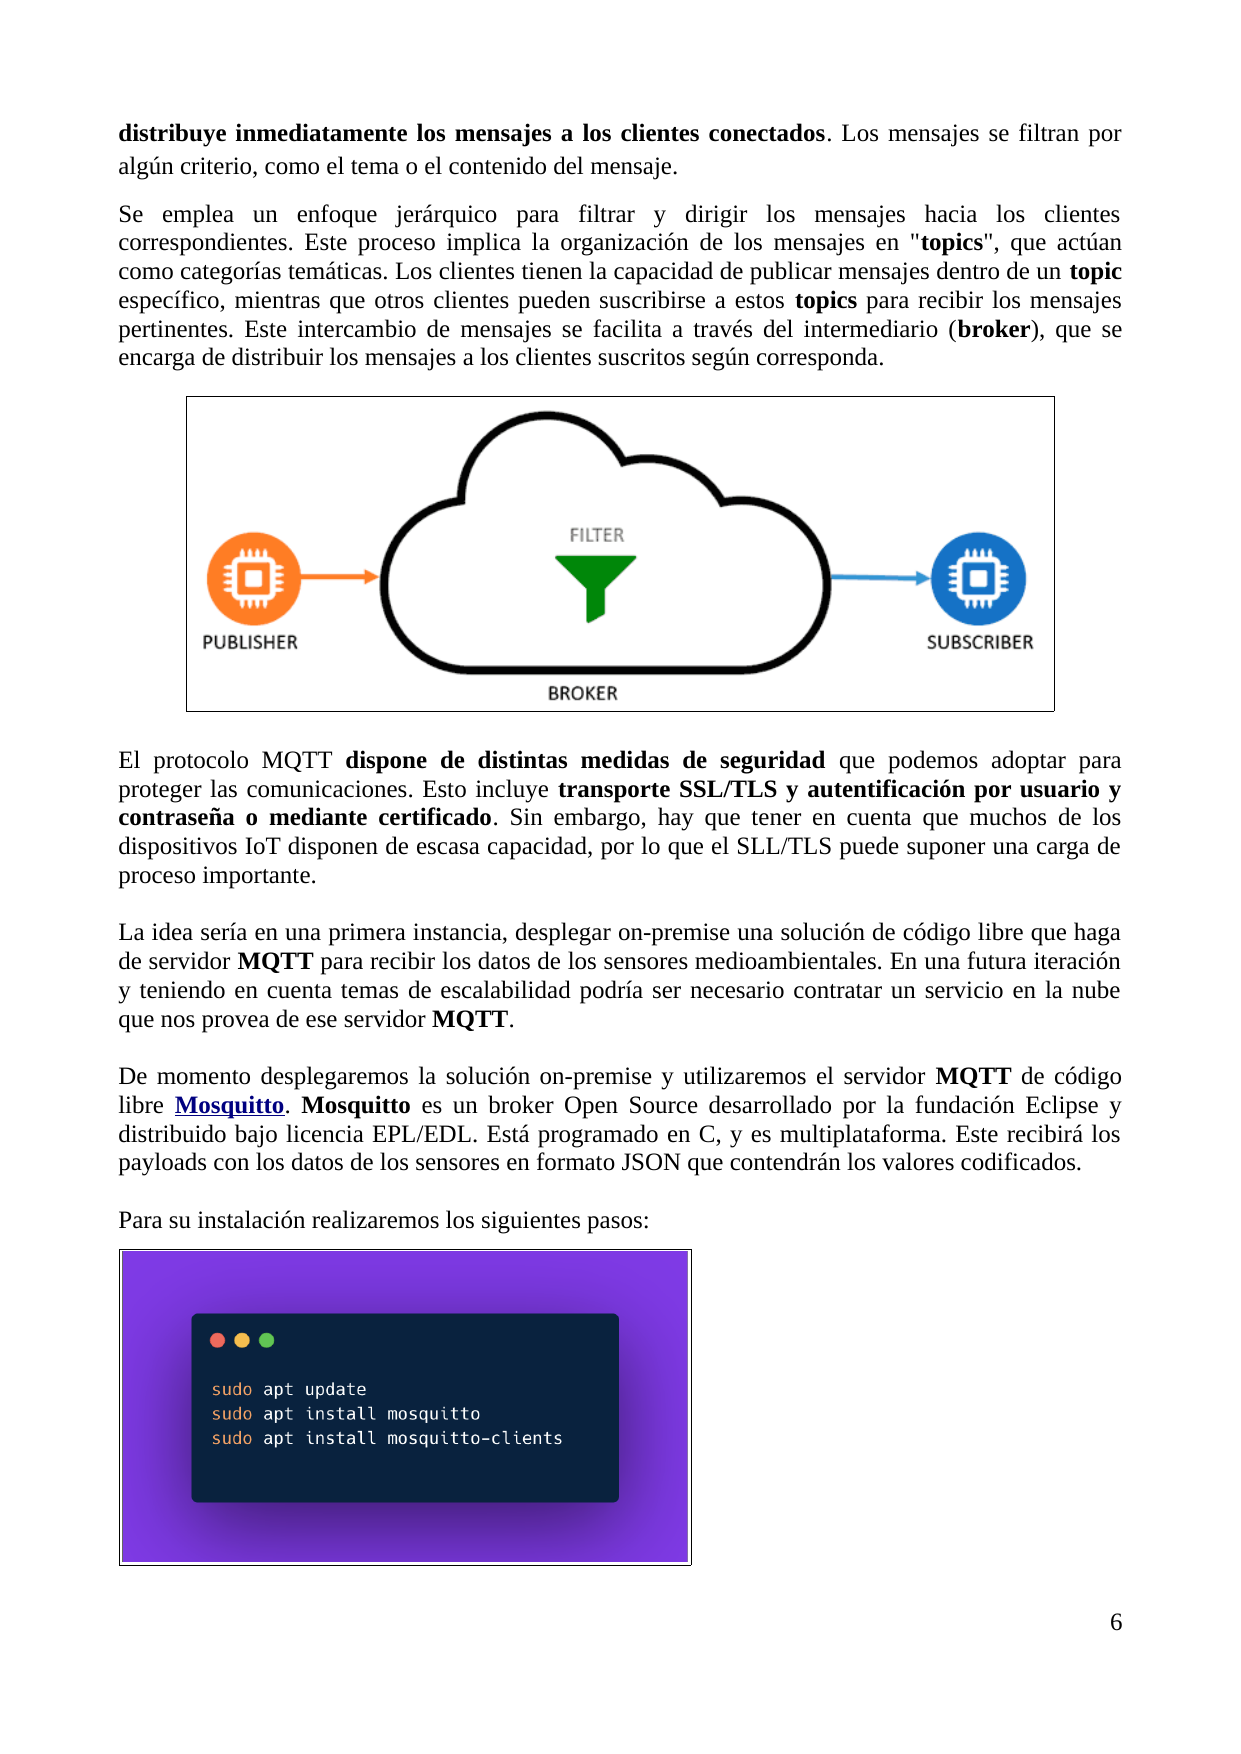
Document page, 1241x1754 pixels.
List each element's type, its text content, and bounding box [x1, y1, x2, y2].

text Para su instalación realizaremos los siguientes pasos: [118, 1205, 1122, 1234]
picture [189, 399, 1052, 708]
text De momento desplegaremos la solución on-premise y utilizaremos el servidor MQTT de código libre Mosquitto. Mosquitto es un broker Open Source desarrollado por la fundación Eclipse y distribuido bajo licencia EPL/EDL. Está programado en C, y es multiplataforma. Este recibirá los payloads con los datos de los sensores en formato JSON que contendrán los valores codificados. [118, 1061, 1122, 1176]
text Se emplea un enfoque jerárquico para filtrar y dirigir los mensajes hacia los clientes correspondientes. Este proceso implica la organización de los mensajes en "topics", que actúan como categorías temáticas. Los clientes tienen la capacidad de publicar mensajes dentro de un topic específico, mientras que otros clientes pueden suscribirse a estos topics para recibir los mensajes pertinentes. Este intercambio de mensajes se facilita a través del intermediario (broker), que se encarga de distribuir los mensajes a los clientes suscritos según corresponda. [118, 199, 1122, 371]
picture [122, 1251, 688, 1562]
text La idea sería en una primera instancia, desplegar on-premise una solución de código libre que haga de servidor MQTT para recibir los datos de los sensores medioambientales. En una futura iteración y teniendo en cuenta temas de escalabilidad podría ser necesario contratar un servicio en la nube que nos provea de ese servidor MQTT. [118, 917, 1122, 1032]
text distribuye inmediatamente los mensajes a los clientes conectados. Los mensajes se filtran por algún criterio, como el tema o el contenido del mensaje. [118, 118, 1122, 180]
text El protocolo MQTT dispone de distintas medidas de seguridad que podemos adoptar para proteger las comunicaciones. Esto incluye transporte SSL/TLS y autentificación por usuario y contraseña o mediante certificado. Sin embargo, hay que tener en cuenta que muchos de los dispositivos IoT disponen de escasa capacidad, por lo que el SLL/TLS puede suponer una carga de proceso importante. [118, 745, 1122, 889]
